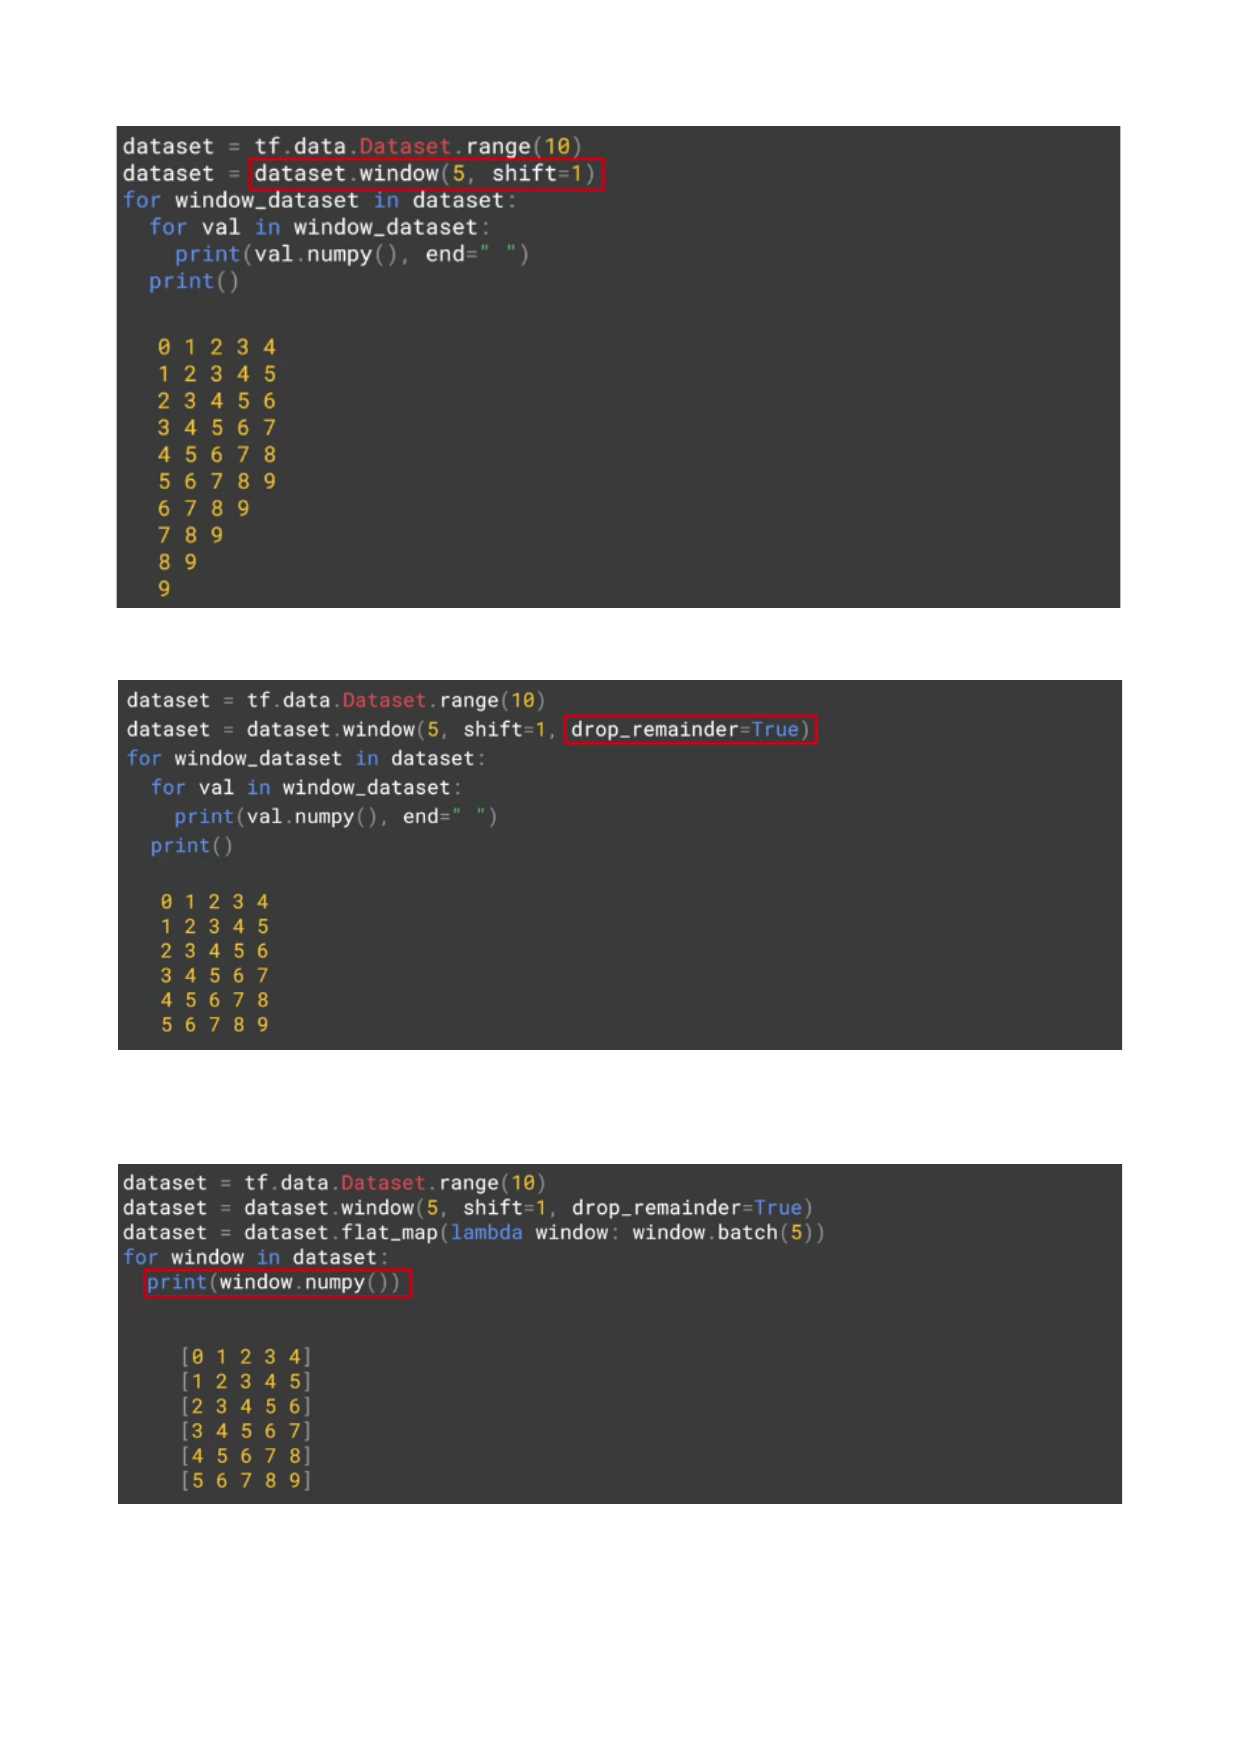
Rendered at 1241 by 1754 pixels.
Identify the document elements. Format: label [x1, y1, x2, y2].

picture [116, 126, 1121, 608]
picture [118, 680, 1123, 1050]
picture [118, 1164, 1123, 1504]
